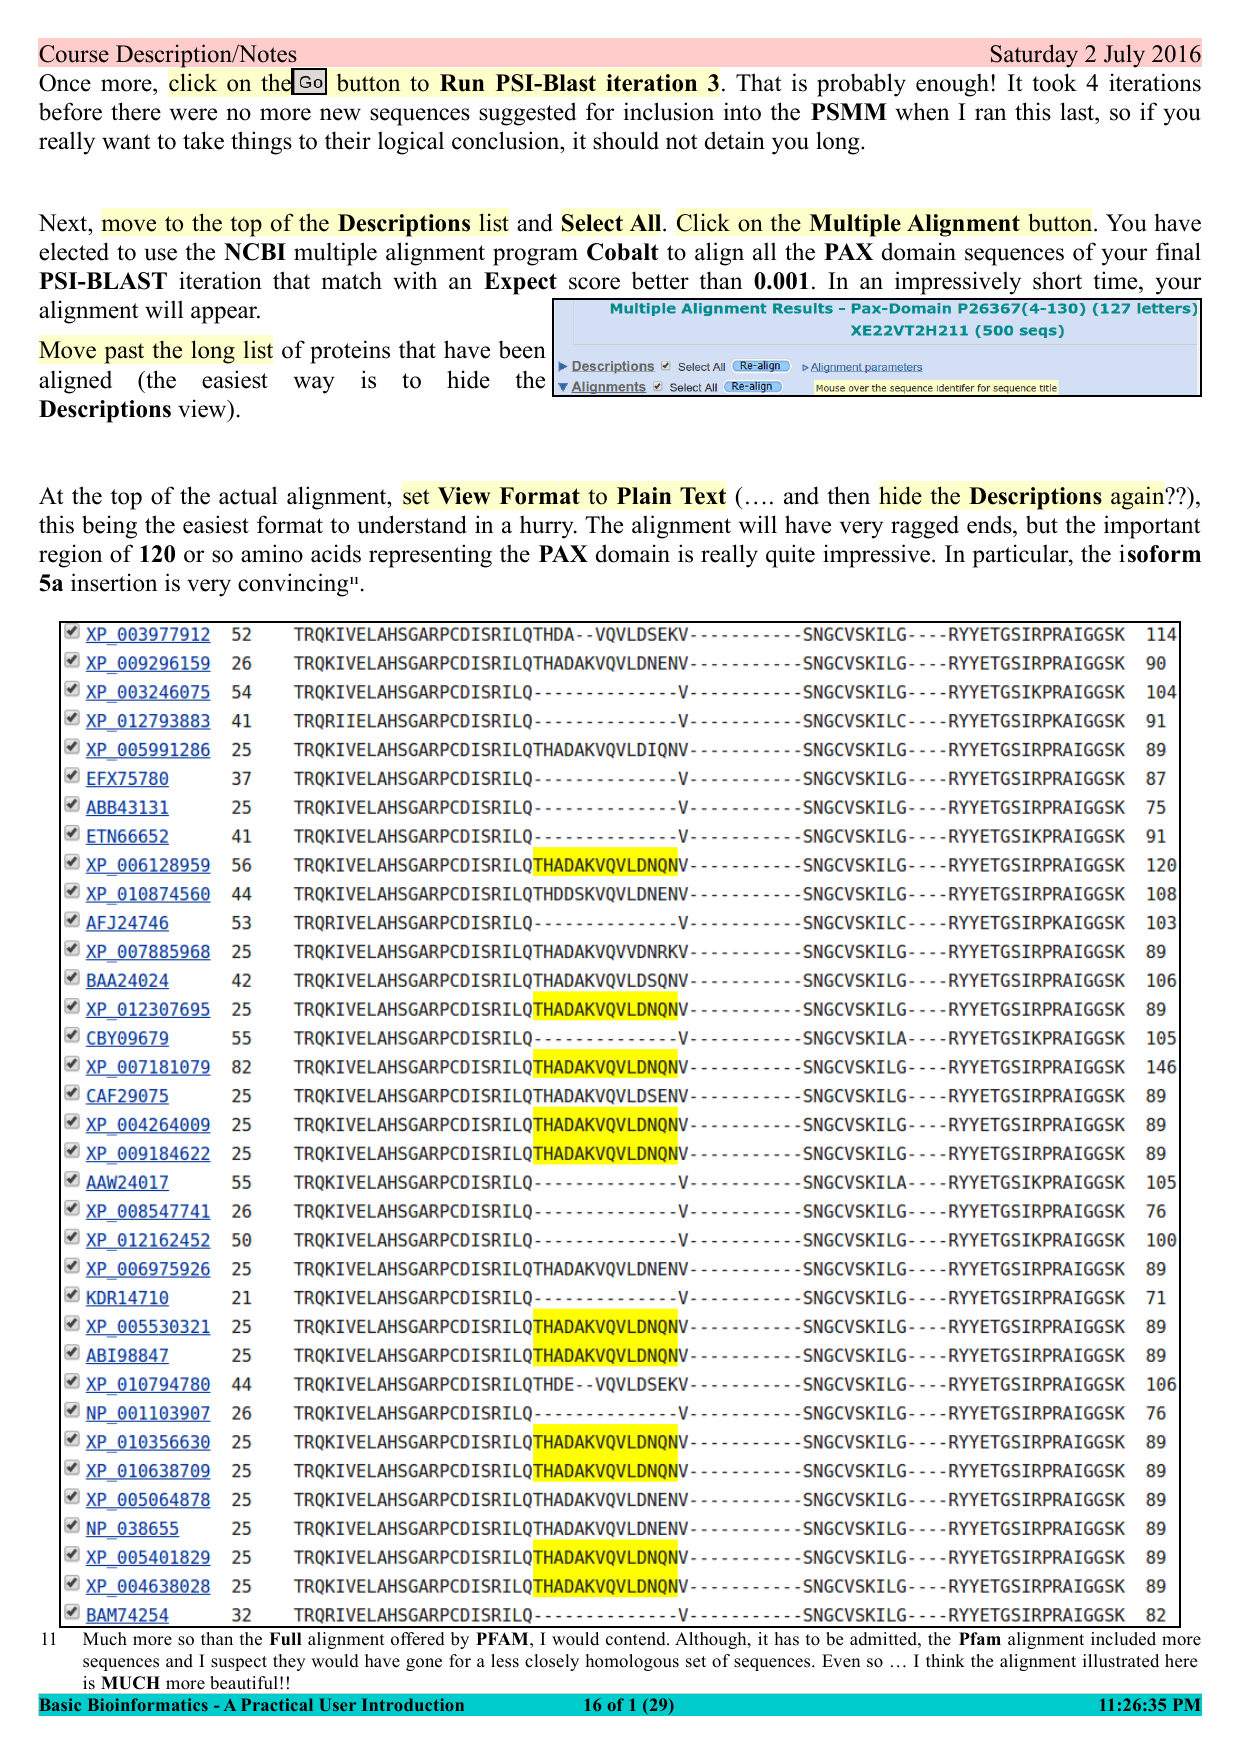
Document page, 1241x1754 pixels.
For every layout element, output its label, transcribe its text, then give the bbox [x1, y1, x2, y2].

text At the top of the actual alignment, set View Format to Plain Text (…. and then hide the Descriptions again??), this being the easiest format to understand in a hurry. The alignment will have very ragged ends, but the important region of 120 or so amino acids representing the PAX domain is really quite impressive. In particular, the isoform 5a insertion is very convincing. [38, 481, 1202, 597]
text Much more so than the Full alignment offered by PFAM, I would contend. Although, it has to be admitted, the Pfam alignment included more sequences and I suspect they would have gone for a less closely homologous set of sequences. Even so … I think the alignment illustrated here is MUCH more beautiful!! [40, 1627, 1202, 1693]
picture [61, 623, 1179, 1626]
text Move past the long list of proteins that have been aligned (the easiest way is to hide the Descriptions view). [38, 335, 1202, 423]
text Next, move to the top of the Descriptions list and Select All. Click on the Multiple Alignment button. You have elected to use the NCBI multiple alignment program Cobalt to align all the PAX domain sequences of your final PSI-BLAST iteration that match with an Expect score better than 0.001. In an impressively short time, your alignment will appear. [38, 207, 1202, 324]
picture [294, 70, 325, 93]
picture [554, 300, 1200, 395]
text Once more, click on the button to Run PSI-Blast iteration 3. That is probably enough! It took 4 iterations before there were no more new sequences suggested for inclusion into the PSMM when I ran this last, so if you really want to take things to their logical conclusion, it should not detain you long. [38, 67, 1202, 155]
